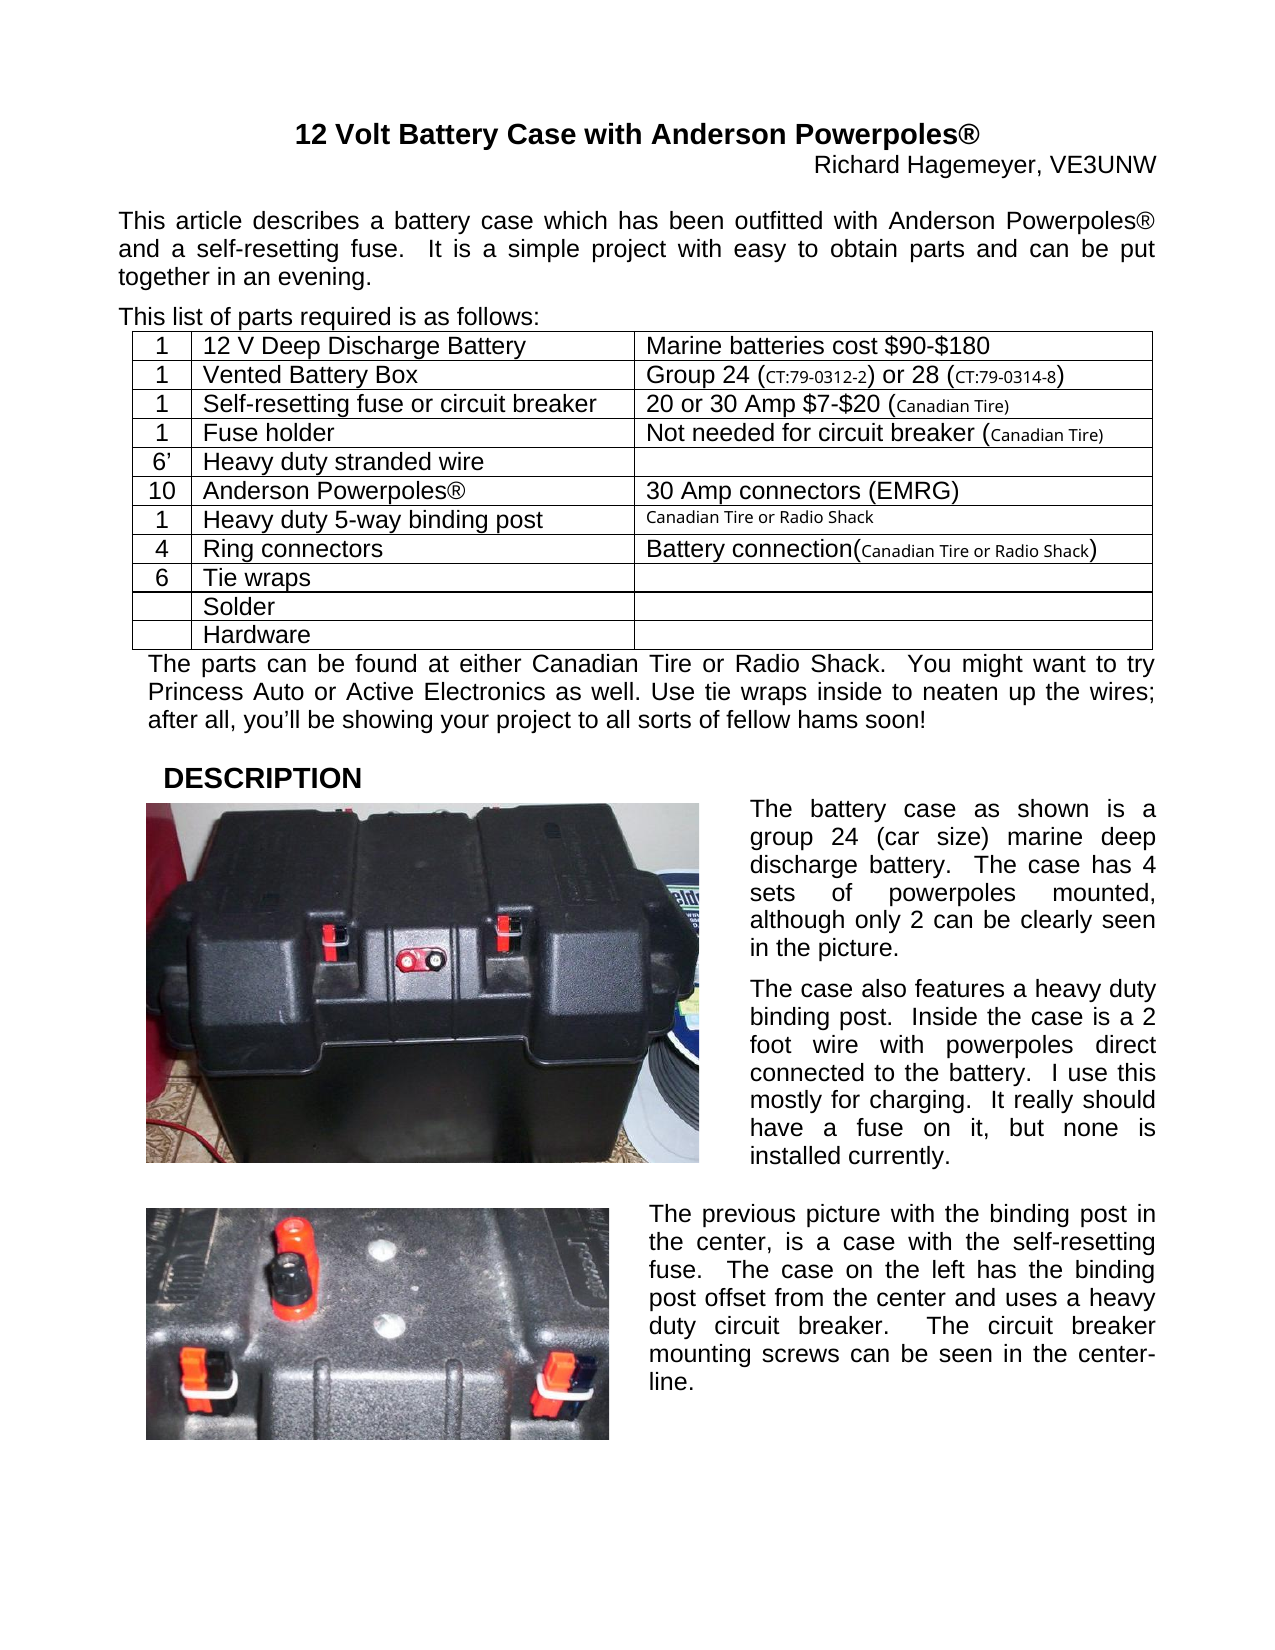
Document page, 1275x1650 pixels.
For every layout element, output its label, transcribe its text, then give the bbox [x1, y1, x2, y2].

table_cell 30 Amp connectors (EMRG) [635, 477, 1152, 504]
table_cell Tie wraps [192, 564, 634, 591]
table_header 1 [133, 332, 191, 360]
table_cell Solder [192, 593, 634, 620]
table_cell Vented Battery Box [192, 361, 634, 389]
text The parts can be found at either Canadian Tire or Radio Shack. You might want to try Princess Auto or Active Electronics as well. Use tie wraps inside to neaten up the wires; after all, you’ll be showing your project to all sorts of fellow hams soon! [148, 650, 1157, 734]
table_cell [635, 448, 1152, 476]
table_cell Self-resetting fuse or circuit breaker [192, 390, 634, 418]
table_cell Ring connectors [192, 535, 634, 562]
subtitle DESCRIPTION [118, 762, 1157, 794]
table_header The previous picture with the binding post in the center, is a case with the self-resetting fuse. The case on the left has the binding post offset from the center and uses a heavy duty circuit breaker. The circuit breaker mounting screws can be seen in the center-line. [638, 1200, 1168, 1448]
table_cell 6 [133, 564, 191, 591]
text Richard Hagemeyer, VE3UNW [118, 151, 1157, 179]
text This article describes a battery case which has been outfitted with Anderson Powerpoles® and a self-resetting fuse. It is a simple project with easy to obtain parts and can be put together in an evening. [118, 207, 1157, 290]
table_cell 6’ [133, 448, 191, 476]
text 12 Volt Battery Case with Anderson Powerpoles® [118, 118, 1157, 151]
table_header The battery case as shown is a group 24 (car size) marine deep discharge battery. The case has 4 sets of powerpoles mounted, although only 2 can be clearly seen in the picture. The case also features a heavy duty binding post. Inside the case is a 2 foot wire with powerpoles direct connected to the battery. I use this mostly for charging. It really should have a fuse on it, but none is installed currently. [738, 795, 1168, 1172]
table_cell Canadian Tire or Radio Shack [635, 506, 1152, 533]
table_cell Not needed for circuit breaker (Canadian Tire) [635, 419, 1152, 447]
table_cell 1 [133, 361, 191, 389]
table_cell 20 or 30 Amp $7-$20 (Canadian Tire) [635, 390, 1152, 418]
table_cell [635, 593, 1152, 620]
table_cell Hardware [192, 621, 634, 649]
table_cell [133, 621, 191, 649]
text This list of parts required is as follows: [118, 303, 1157, 331]
table_cell [635, 621, 1152, 649]
table_cell Heavy duty 5-way binding post [192, 506, 634, 533]
table_cell 1 [133, 419, 191, 447]
table_cell Group 24 (CT:79-0312-2) or 28 (CT:79-0314-8) [635, 361, 1152, 389]
table_cell [133, 593, 191, 620]
table_header Marine batteries cost $90-$180 [635, 332, 1152, 360]
table_cell 10 [133, 477, 191, 504]
table_cell Battery connection(Canadian Tire or Radio Shack) [635, 535, 1152, 562]
table_cell [635, 564, 1152, 591]
table_header 12 V Deep Discharge Battery [192, 332, 634, 360]
table_cell 4 [133, 535, 191, 562]
table_cell 1 [133, 390, 191, 418]
table_cell Heavy duty stranded wire [192, 448, 634, 476]
table_cell Anderson Powerpoles® [192, 477, 634, 504]
picture [146, 803, 700, 1163]
table_header [118, 795, 738, 1172]
picture [146, 1208, 610, 1440]
table_cell Fuse holder [192, 419, 634, 447]
table_header [118, 1200, 637, 1448]
table_cell 1 [133, 506, 191, 533]
